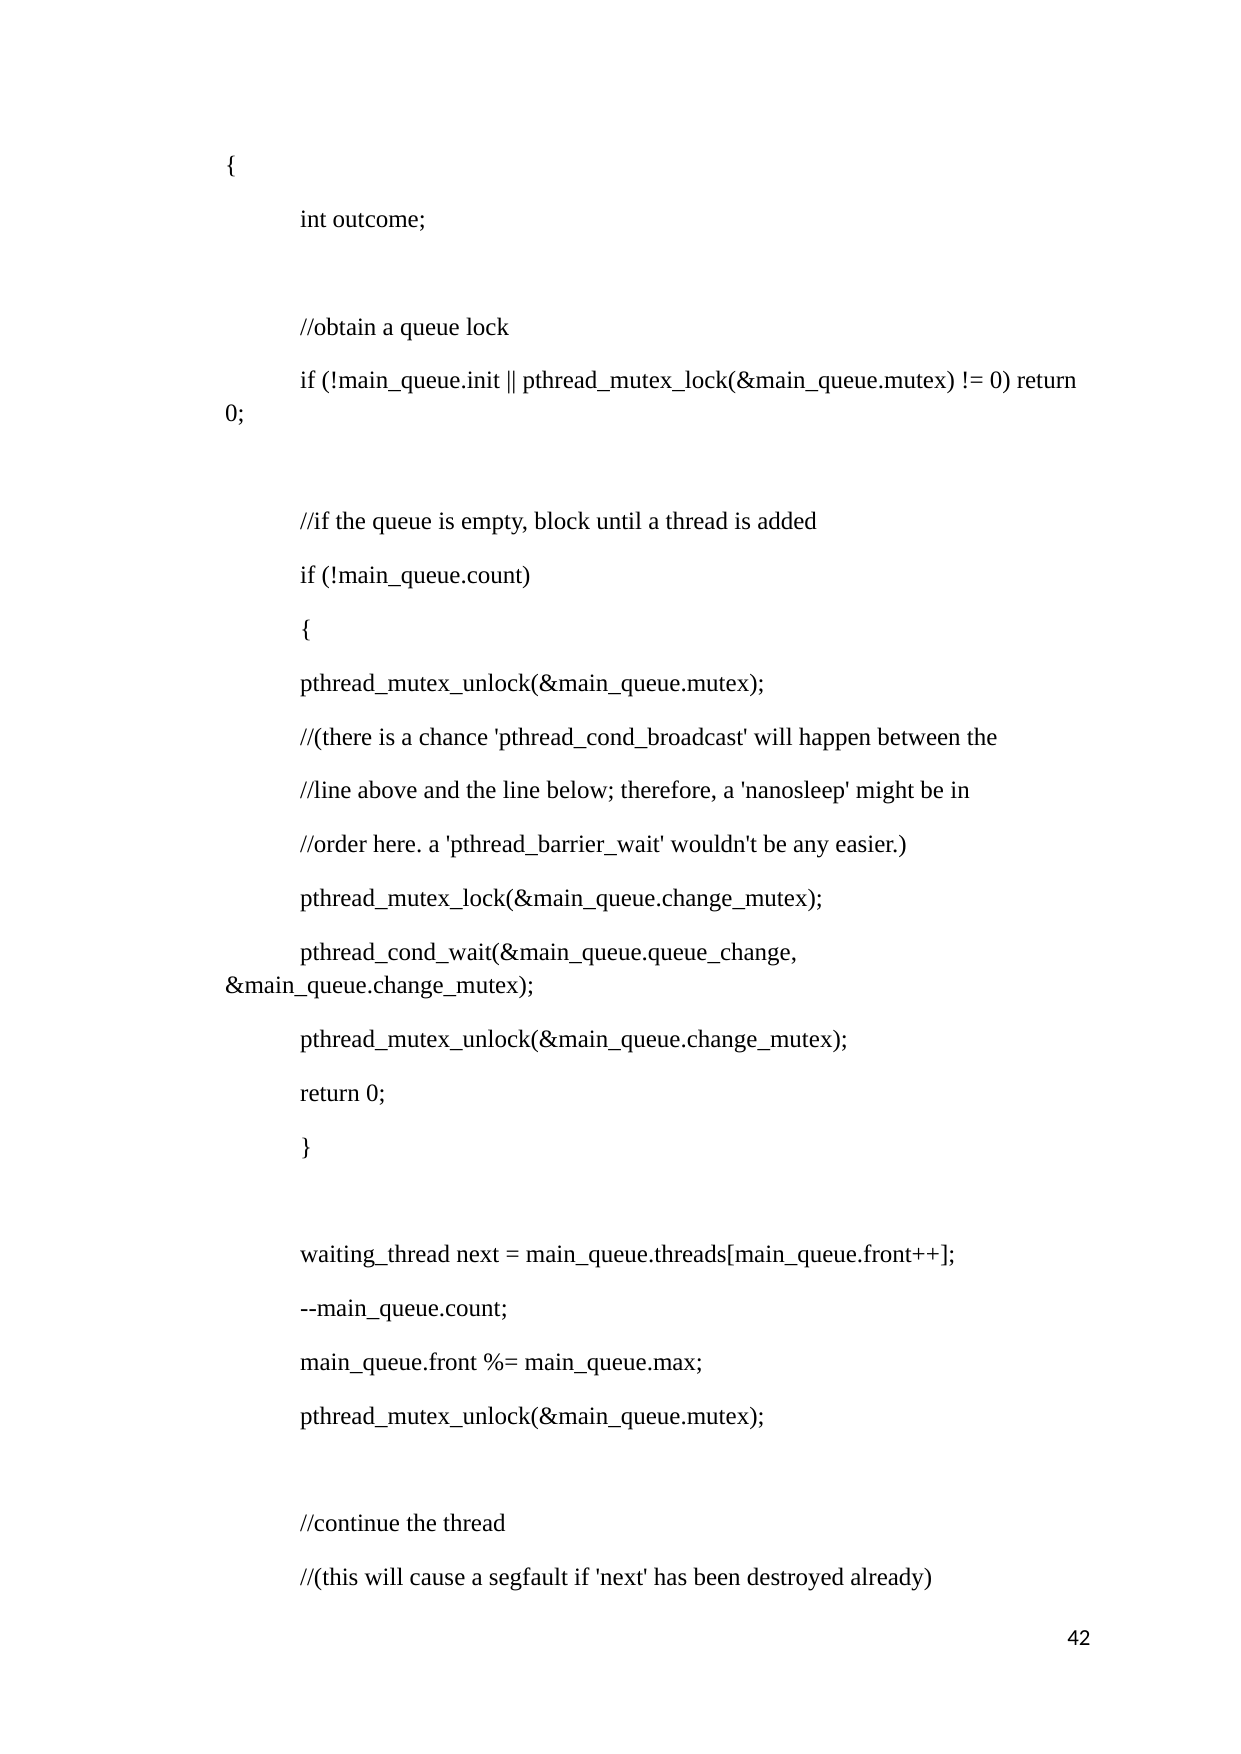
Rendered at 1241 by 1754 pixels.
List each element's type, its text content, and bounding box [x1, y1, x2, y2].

text pthread_mutex_unlock(&main_queue.change_mutex); [225, 1024, 1090, 1053]
text main_queue.front %= main_queue.max; [225, 1347, 1090, 1376]
text return 0; [225, 1078, 1090, 1106]
text //if the queue is empty, block until a thread is added [225, 506, 1090, 535]
text pthread_mutex_unlock(&main_queue.mutex); [225, 1401, 1090, 1429]
text int outcome; [225, 204, 1090, 233]
text if (!main_queue.init || pthread_mutex_lock(&main_queue.mutex) != 0) return 0; [225, 365, 1090, 427]
text } [225, 1132, 1090, 1160]
text //(this will cause a segfault if 'next' has been destroyed already) [225, 1562, 1090, 1591]
text //obtain a queue lock [225, 312, 1090, 340]
text { [225, 614, 1090, 643]
text pthread_mutex_lock(&main_queue.change_mutex); [225, 883, 1090, 912]
text //order here. a 'pthread_barrier_wait' wouldn't be any easier.) [225, 829, 1090, 858]
text --main_queue.count; [225, 1293, 1090, 1322]
text pthread_cond_wait(&main_queue.queue_change, &main_queue.change_mutex); [225, 937, 1090, 999]
text waiting_thread next = main_queue.threads[main_queue.front++]; [225, 1239, 1090, 1268]
text pthread_mutex_unlock(&main_queue.mutex); [225, 668, 1090, 696]
text //line above and the line below; therefore, a 'nanosleep' might be in [225, 775, 1090, 804]
text { [225, 150, 1090, 179]
text if (!main_queue.count) [225, 560, 1090, 589]
text //continue the thread [225, 1508, 1090, 1537]
subtitle //(there is a chance 'pthread_cond_broadcast' will happen between the [225, 722, 1090, 750]
